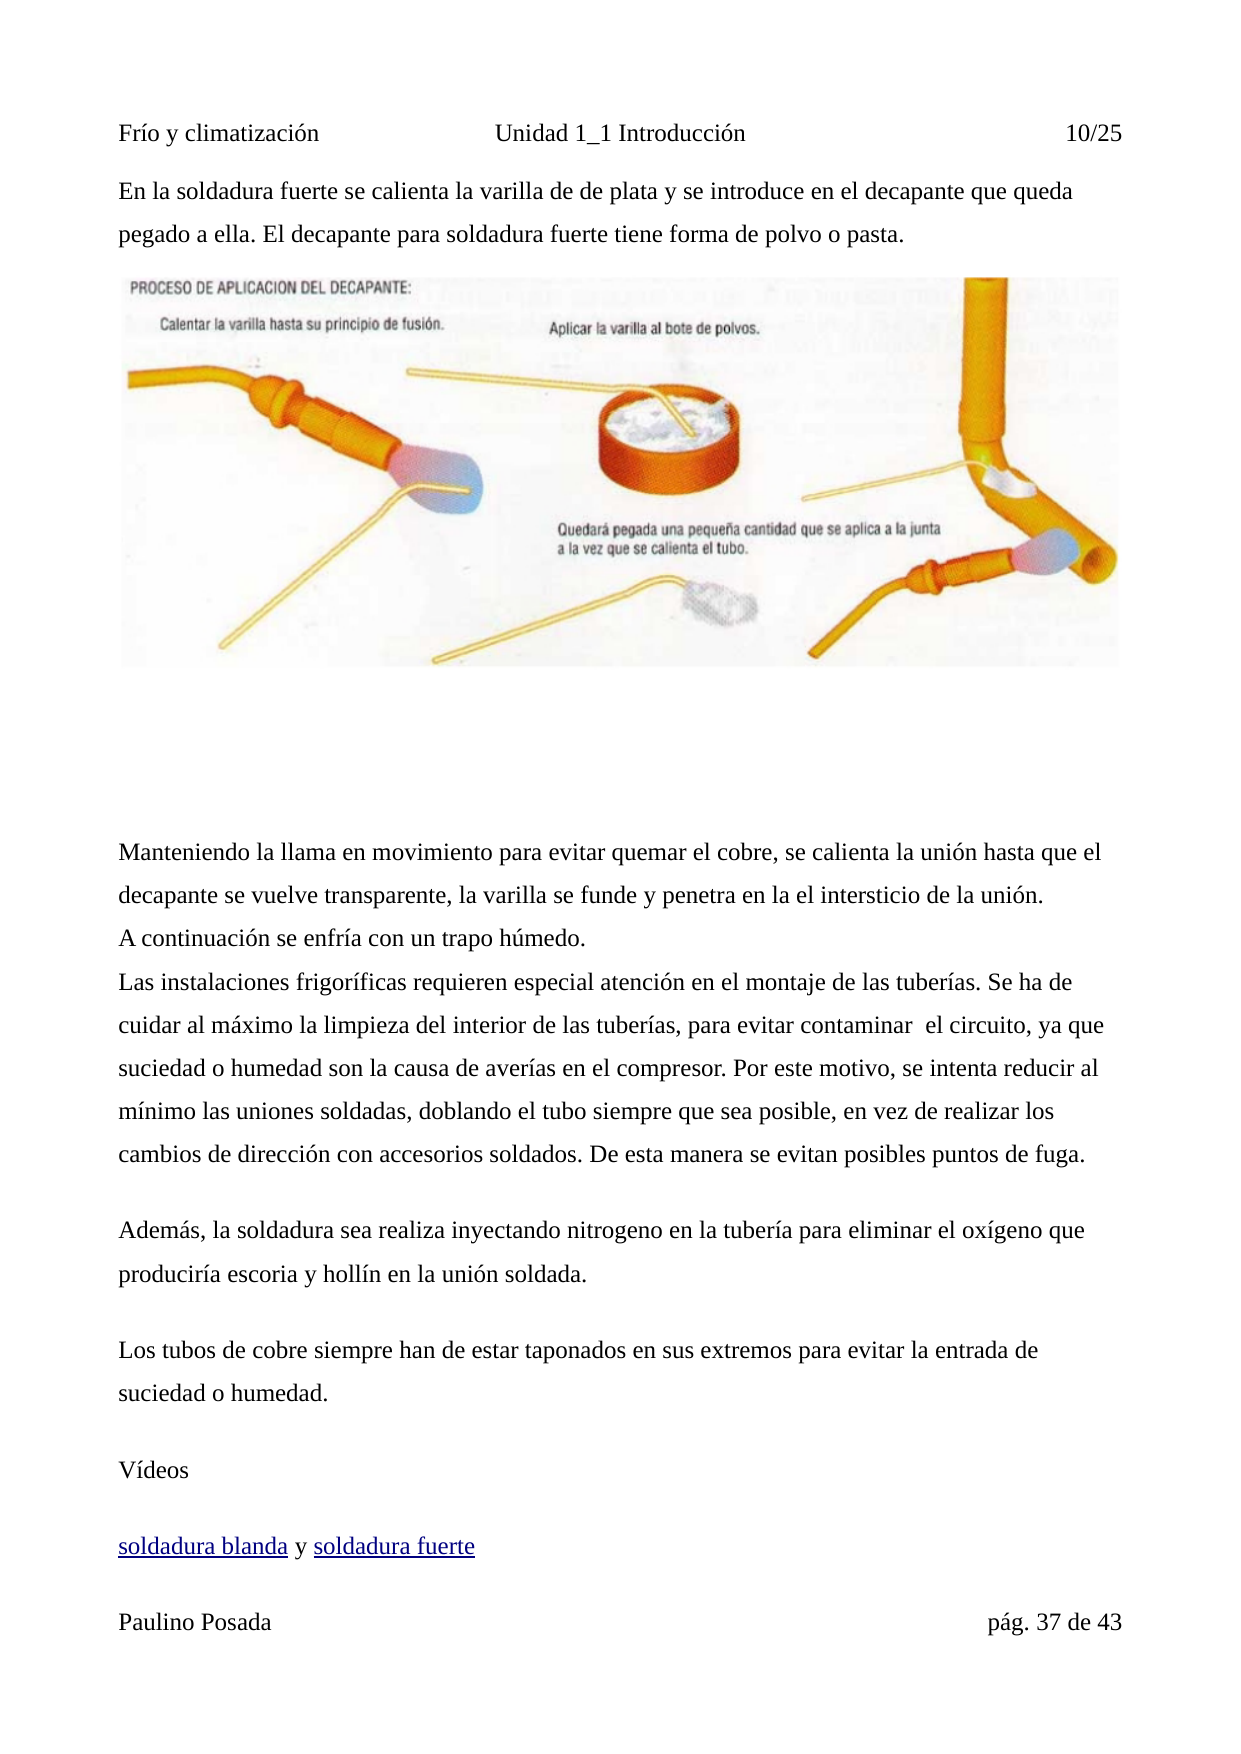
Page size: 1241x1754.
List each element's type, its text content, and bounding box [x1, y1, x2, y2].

text Además, la soldadura sea realiza inyectando nitrogeno en la tubería para eliminar el oxígeno que produciría escoria y hollín en la unión soldada. [118, 1216, 1122, 1287]
text Vídeos [118, 1455, 1122, 1483]
text Los tubos de cobre siempre han de estar taponados en sus extremos para evitar la entrada de suciedad o humedad. [118, 1335, 1122, 1407]
text soldadura blanda y soldadura fuerte [118, 1531, 1122, 1560]
text En la soldadura fuerte se calienta la varilla de de plata y se introduce en el decapante que queda pegado a ella. El decapante para soldadura fuerte tiene forma de polvo o pasta. [118, 176, 1122, 248]
text Manteniendo la llama en movimiento para evitar quemar el cobre, se calienta la unión hasta que el decapante se vuelve transparente, la varilla se funde y penetra en la el intersticio de la unión. A continuación se enfría con un trapo húmedo. Las instalaciones frigoríficas requieren especial atención en el montaje de las tuberías. Se ha de cuidar al máximo la limpieza del interior de las tuberías, para evitar contaminar el circuito, ya que suciedad o humedad son la causa de averías en el compresor. Por este motivo, se intenta reducir al mínimo las uniones soldadas, doblando el tubo siempre que sea posible, en vez de realizar los cambios de dirección con accesorios soldados. De esta manera se evitan posibles puntos de fuga. [118, 837, 1122, 1168]
picture [118, 275, 1123, 670]
